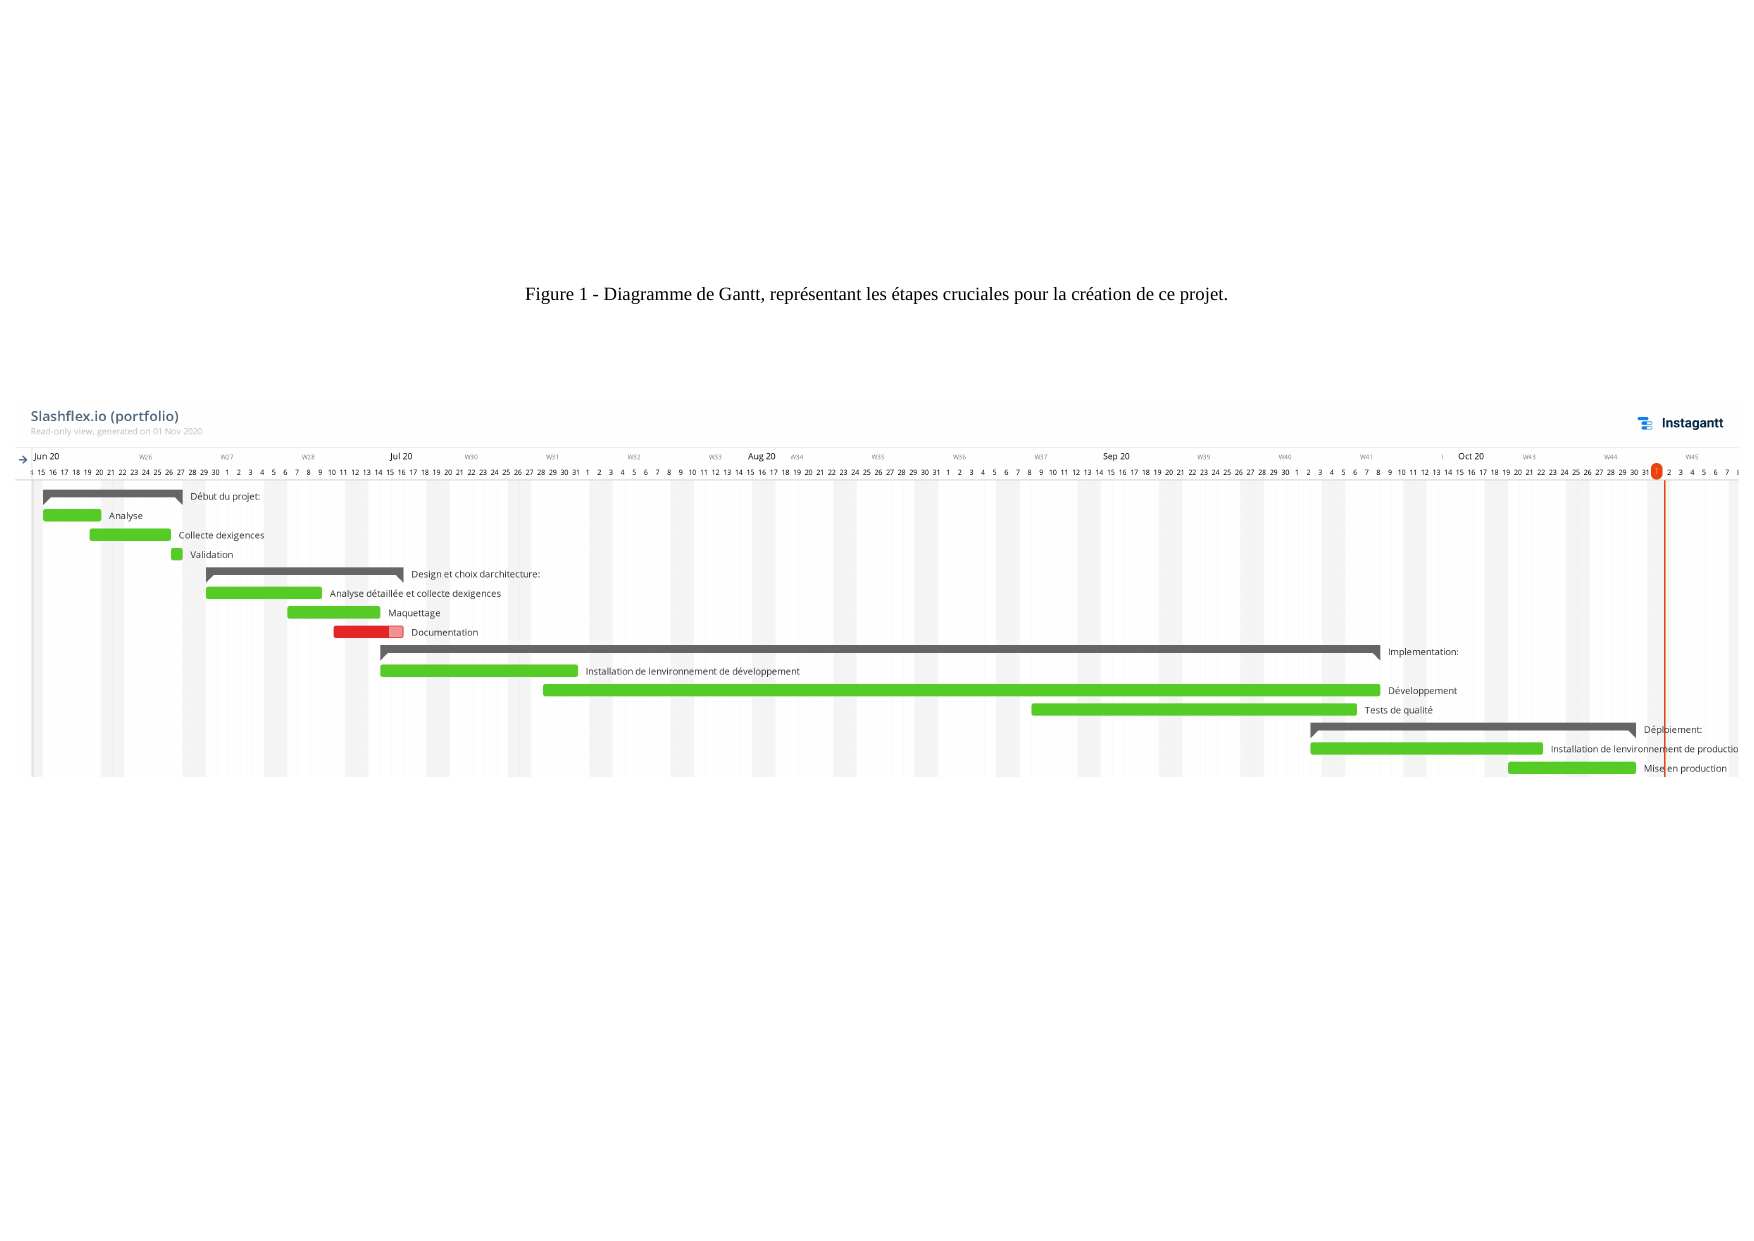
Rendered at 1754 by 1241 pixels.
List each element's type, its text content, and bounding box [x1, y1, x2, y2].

text Figure 1 - Diagramme de Gantt, représentant les étapes cruciales pour la création de ce projet. [15, 283, 1739, 305]
picture [15, 400, 1739, 777]
